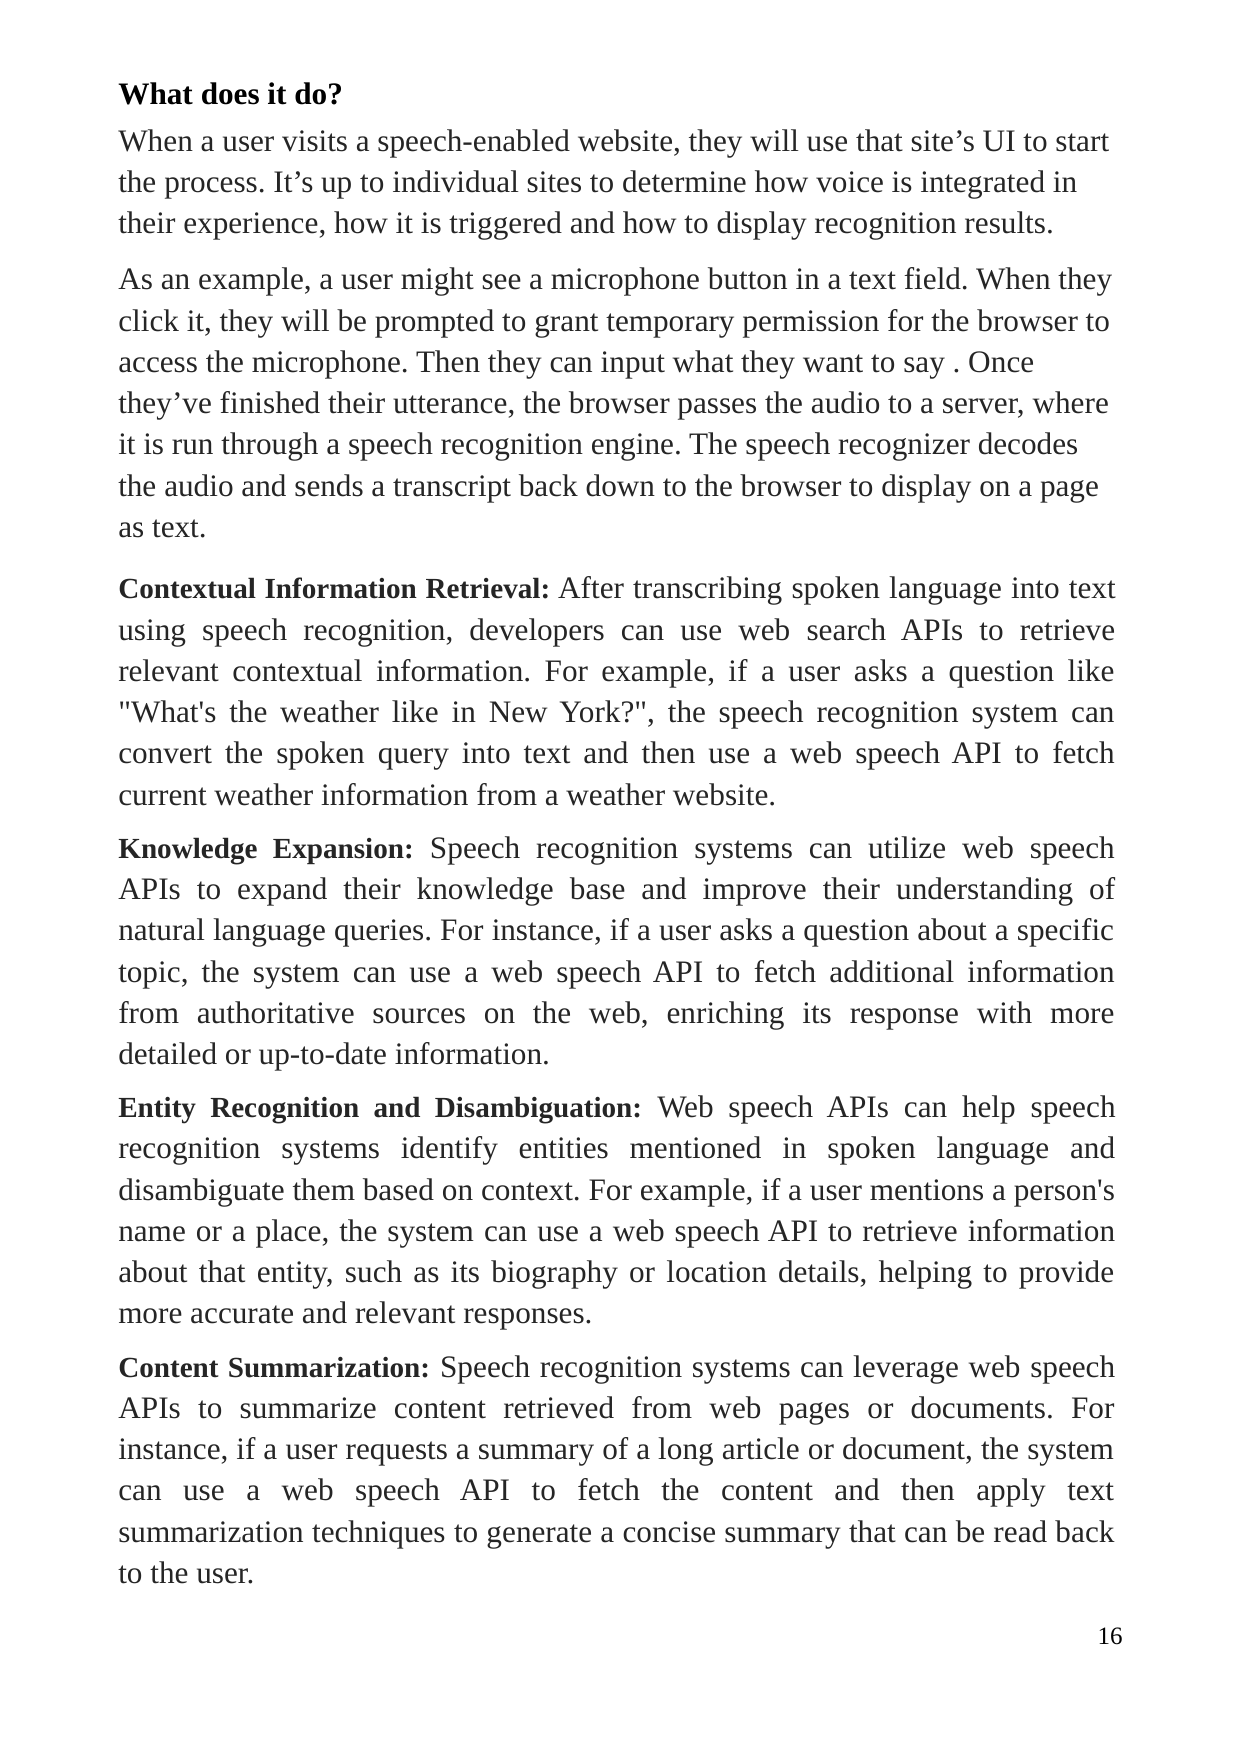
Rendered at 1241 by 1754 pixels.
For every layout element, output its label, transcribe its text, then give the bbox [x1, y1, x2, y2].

text Knowledge Expansion: Speech recognition systems can utilize web speech APIs to expand their knowledge base and improve their understanding of natural language queries. For instance, if a user asks a question about a specific topic, the system can use a web speech API to fetch additional information from authoritative sources on the web, enriching its response with more detailed or up-to-date information. [118, 829, 1116, 1071]
text Content Summarization: Speech recognition systems can leverage web speech APIs to summarize content retrieved from web pages or documents. For instance, if a user requests a summary of a long article or document, the system can use a web speech API to fetch the content and then apply text summarization techniques to generate a concise summary that can be read back to the user. [118, 1348, 1116, 1590]
subtitle What does it do? [118, 75, 1116, 111]
text When a user visits a speech-enabled website, they will use that site’s UI to start the process. It’s up to individual sites to determine how voice is integrated in their experience, how it is triggered and how to display recognition results. [118, 122, 1122, 241]
text Contextual Information Retrieval: After transcribing spoken language into text using speech recognition, developers can use web search APIs to retrieve relevant contextual information. For example, if a user asks a question like "What's the weather like in New York?", the speech recognition system can convert the spoken query into text and then use a web speech API to fetch current weather information from a weather website. [118, 570, 1116, 812]
text Entity Recognition and Disambiguation: Web speech APIs can help speech recognition systems identify entities mentioned in spoken language and disambiguate them based on context. For example, if a user mentions a person's name or a place, the system can use a web speech API to retrieve information about that entity, such as its biography or location details, helping to provide more accurate and relevant responses. [118, 1088, 1116, 1331]
text As an example, a user might see a microphone button in a text field. When they click it, they will be prompted to grant temporary permission for the browser to access the microphone. Then they can input what they want to say . Once they’ve finished their utterance, the browser passes the audio to a server, where it is run through a speech recognition engine. The speech recognizer decodes the audio and sends a transcript back down to the browser to display on a page as text. [118, 261, 1122, 544]
